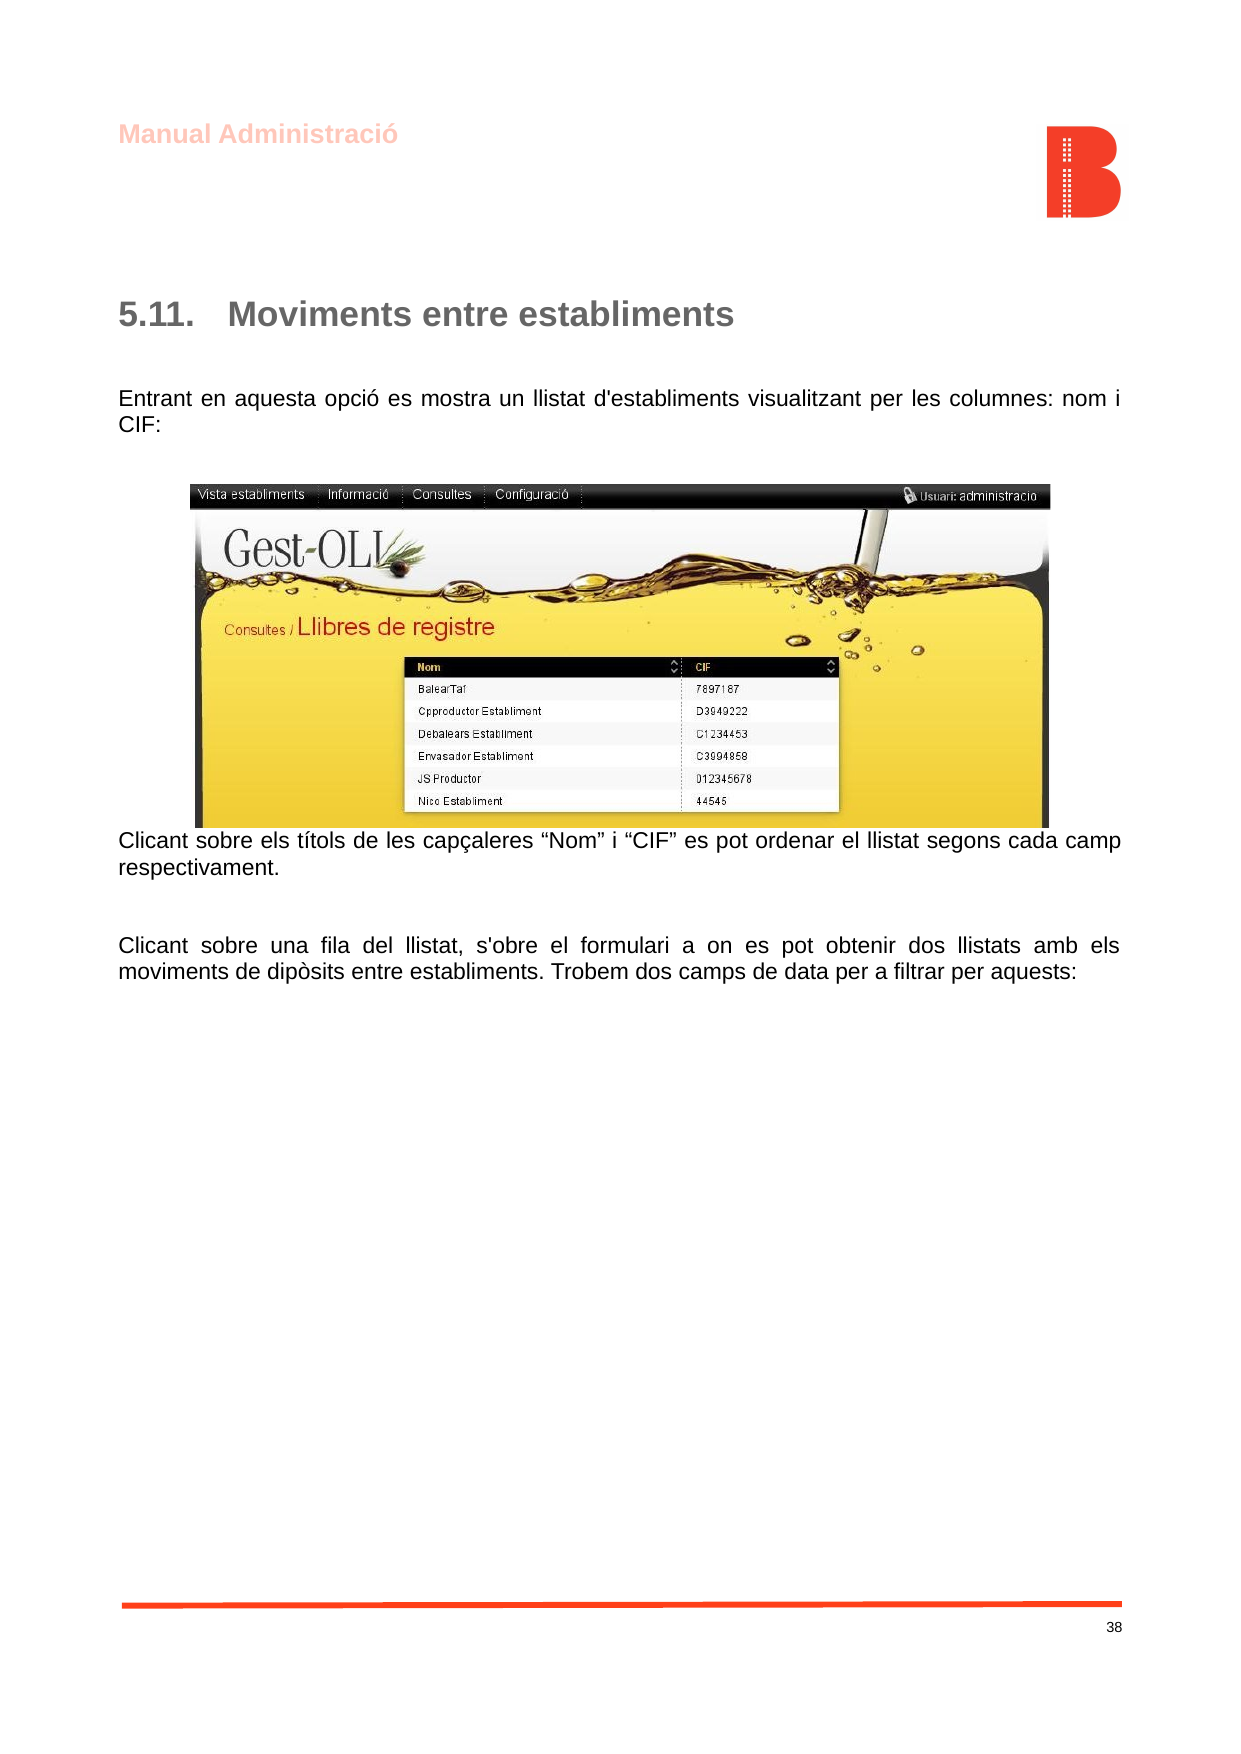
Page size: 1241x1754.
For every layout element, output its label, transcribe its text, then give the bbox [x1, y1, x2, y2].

text Clicant sobre els títols de les capçaleres “Nom” i “CIF” es pot ordenar el llistat segons cada camp respectivament. [118, 669, 1122, 880]
subtitle Moviments entre establiments [118, 293, 1122, 333]
text Clicant sobre una fila del llistat, s'obre el formulari a on es pot obtenir dos llistats amb els moviments de dipòsits entre establiments. Trobem dos camps de data per a filtrar per aquests: [118, 932, 1122, 984]
text Entrant en aquesta opció es mostra un llistat d'establiments visualitzant per les columnes: nom i CIF: [118, 385, 1122, 437]
picture [1036, 124, 1130, 221]
picture [190, 484, 1051, 828]
